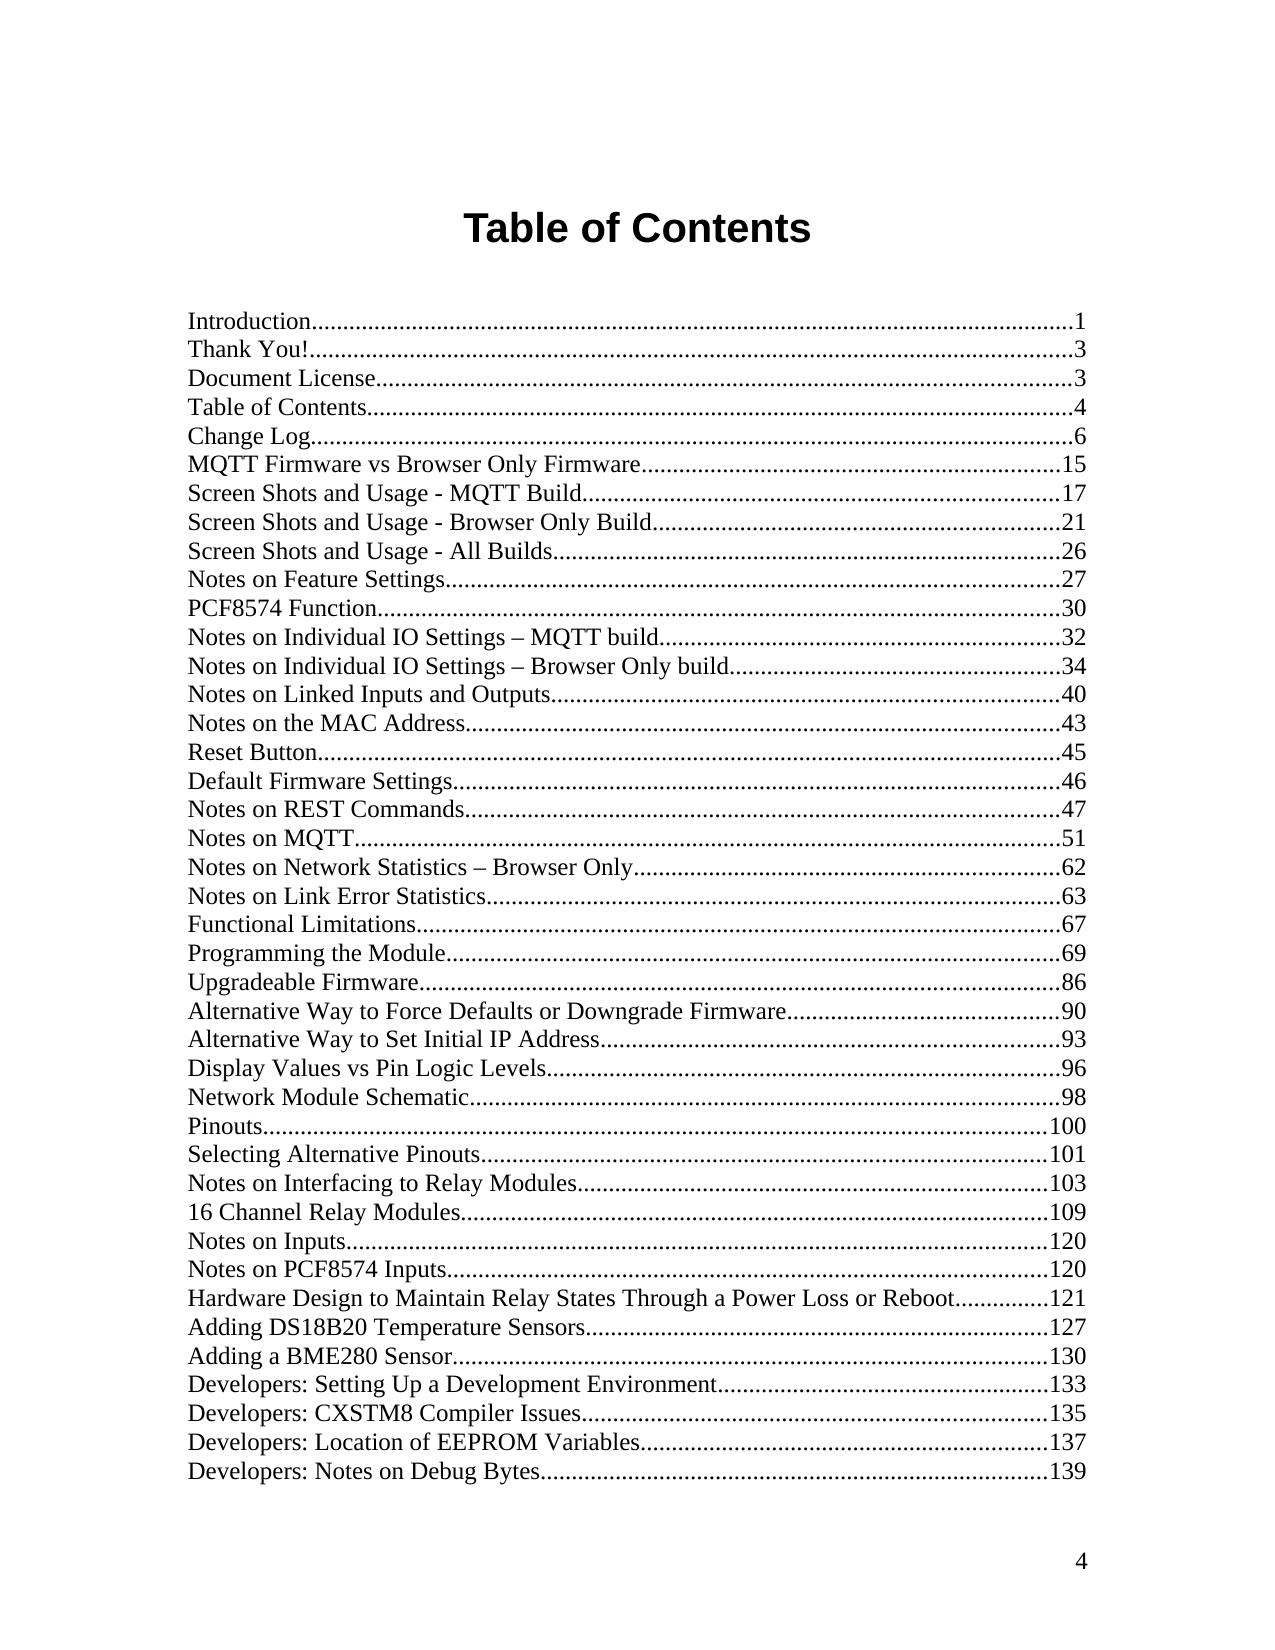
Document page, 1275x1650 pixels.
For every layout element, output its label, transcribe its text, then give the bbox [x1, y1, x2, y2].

text Screen Shots and Usage - Browser Only Build 21 [187, 507, 1087, 536]
text Notes on REST Commands 47 [187, 794, 1087, 823]
text Notes on MQTT 51 [187, 823, 1087, 852]
text Notes on Individual IO Settings – MQTT build 32 [187, 622, 1087, 651]
subtitle Table of Contents [187, 204, 1087, 252]
text Adding DS18B20 Temperature Sensors 127 [187, 1312, 1087, 1341]
text Functional Limitations 67 [187, 909, 1087, 938]
text Notes on Inputs 120 [187, 1226, 1087, 1254]
text Developers: CXSTM8 Compiler Issues 135 [187, 1398, 1087, 1427]
text Upgradeable Firmware 86 [187, 967, 1087, 996]
text Developers: Setting Up a Development Environment 133 [187, 1369, 1087, 1398]
text Notes on Link Error Statistics 63 [187, 881, 1087, 909]
text 16 Channel Relay Modules 109 [187, 1197, 1087, 1226]
text Thank You! 3 [187, 334, 1087, 363]
text Notes on Linked Inputs and Outputs 40 [187, 679, 1087, 708]
text Notes on Individual IO Settings – Browser Only build 34 [187, 651, 1087, 679]
text Display Values vs Pin Logic Levels 96 [187, 1053, 1087, 1082]
text Notes on PCF8574 Inputs 120 [187, 1254, 1087, 1283]
text Programming the Module 69 [187, 938, 1087, 967]
text Screen Shots and Usage - MQTT Build 17 [187, 478, 1087, 507]
text Reset Button 45 [187, 737, 1087, 766]
text Developers: Location of EEPROM Variables 137 [187, 1427, 1087, 1456]
text Adding a BME280 Sensor 130 [187, 1341, 1087, 1369]
text PCF8574 Function 30 [187, 593, 1087, 622]
text Network Module Schematic 98 [187, 1082, 1087, 1111]
text Notes on Network Statistics – Browser Only 62 [187, 852, 1087, 881]
text Screen Shots and Usage - All Builds 26 [187, 536, 1087, 564]
text Alternative Way to Force Defaults or Downgrade Firmware 90 [187, 996, 1087, 1024]
text Default Firmware Settings 46 [187, 766, 1087, 794]
text Notes on the MAC Address 43 [187, 708, 1087, 737]
text Hardware Design to Maintain Relay States Through a Power Loss or Reboot 121 [187, 1283, 1087, 1312]
text Pinouts 100 [187, 1111, 1087, 1139]
text Selecting Alternative Pinouts 101 [187, 1139, 1087, 1168]
text Notes on Feature Settings 27 [187, 564, 1087, 593]
text Table of Contents 4 [187, 392, 1087, 421]
text MQTT Firmware vs Browser Only Firmware 15 [187, 449, 1087, 478]
text Introduction 1 [187, 306, 1087, 334]
text Document License 3 [187, 363, 1087, 392]
text Change Log 6 [187, 421, 1087, 449]
text Alternative Way to Set Initial IP Address 93 [187, 1024, 1087, 1053]
text Notes on Interfacing to Relay Modules 103 [187, 1168, 1087, 1197]
text Developers: Notes on Debug Bytes 139 [187, 1456, 1087, 1484]
